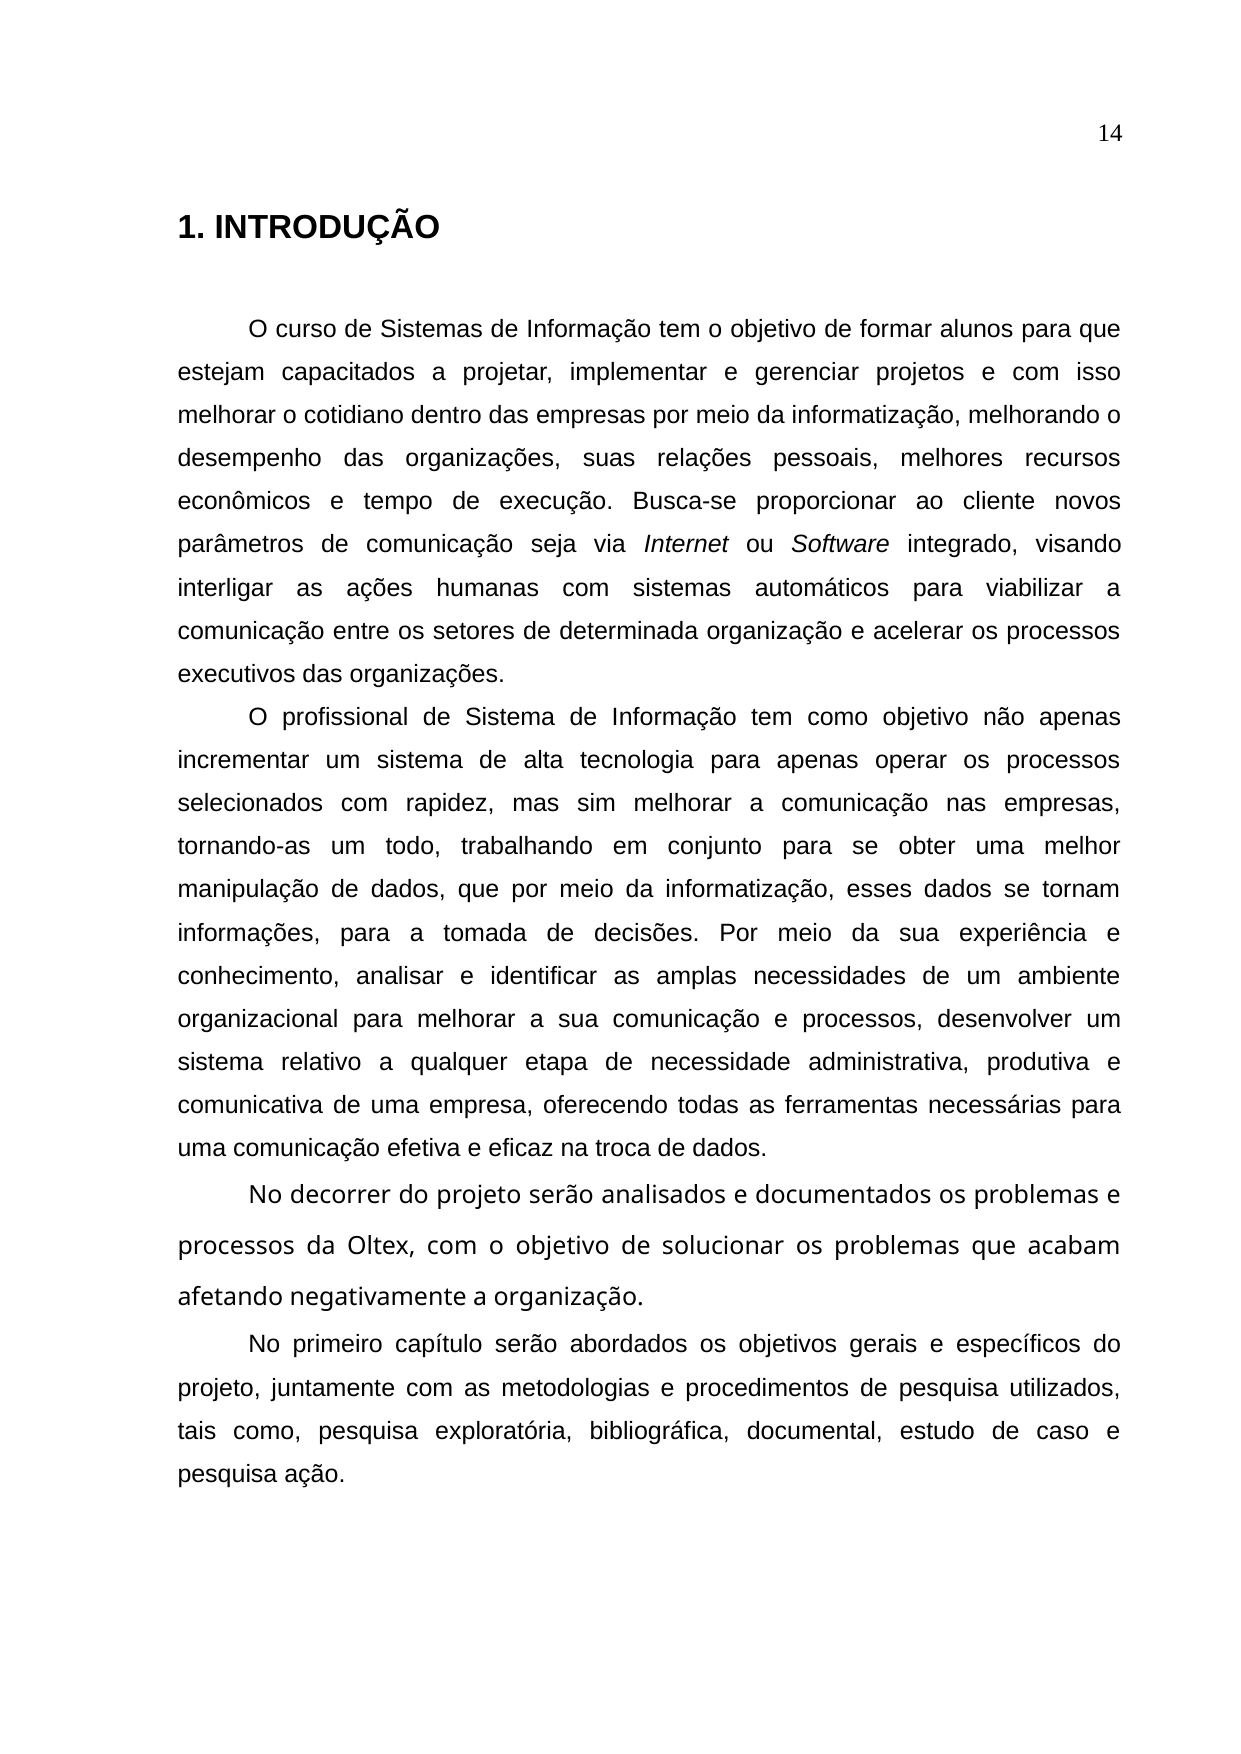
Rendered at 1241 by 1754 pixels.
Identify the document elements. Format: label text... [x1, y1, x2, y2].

text O curso de Sistemas de Informação tem o objetivo de formar alunos para que estejam capacitados a projetar, implementar e gerenciar projetos e com isso melhorar o cotidiano dentro das empresas por meio da informatização, melhorando o desempenho das organizações, suas relações pessoais, melhores recursos econômicos e tempo de execução. Busca-se proporcionar ao cliente novos parâmetros de comunicação seja via Internet ou Software integrado, visando interligar as ações humanas com sistemas automáticos para viabilizar a comunicação entre os setores de determinada organização e acelerar os processos executivos das organizações. [177, 314, 1122, 688]
subtitle 1. Introdução [177, 207, 1122, 245]
text No primeiro capítulo serão abordados os objetivos gerais e específicos do projeto, juntamente com as metodologias e procedimentos de pesquisa utilizados, tais como, pesquisa exploratória, bibliográfica, documental, estudo de caso e pesquisa ação. [177, 1329, 1122, 1488]
text O profissional de Sistema de Informação tem como objetivo não apenas incrementar um sistema de alta tecnologia para apenas operar os processos selecionados com rapidez, mas sim melhorar a comunicação nas empresas, tornando-as um todo, trabalhando em conjunto para se obter uma melhor manipulação de dados, que por meio da informatização, esses dados se tornam informações, para a tomada de decisões. Por meio da sua experiência e conhecimento, analisar e identificar as amplas necessidades de um ambiente organizacional para melhorar a sua comunicação e processos, desenvolver um sistema relativo a qualquer etapa de necessidade administrativa, produtiva e comunicativa de uma empresa, oferecendo todas as ferramentas necessárias para uma comunicação efetiva e eficaz na troca de dados. [177, 702, 1122, 1162]
text No decorrer do projeto serão analisados e documentados os problemas e processos da Oltex, com o objetivo de solucionar os problemas que acabam afetando negativamente a organização. [177, 1176, 1122, 1312]
